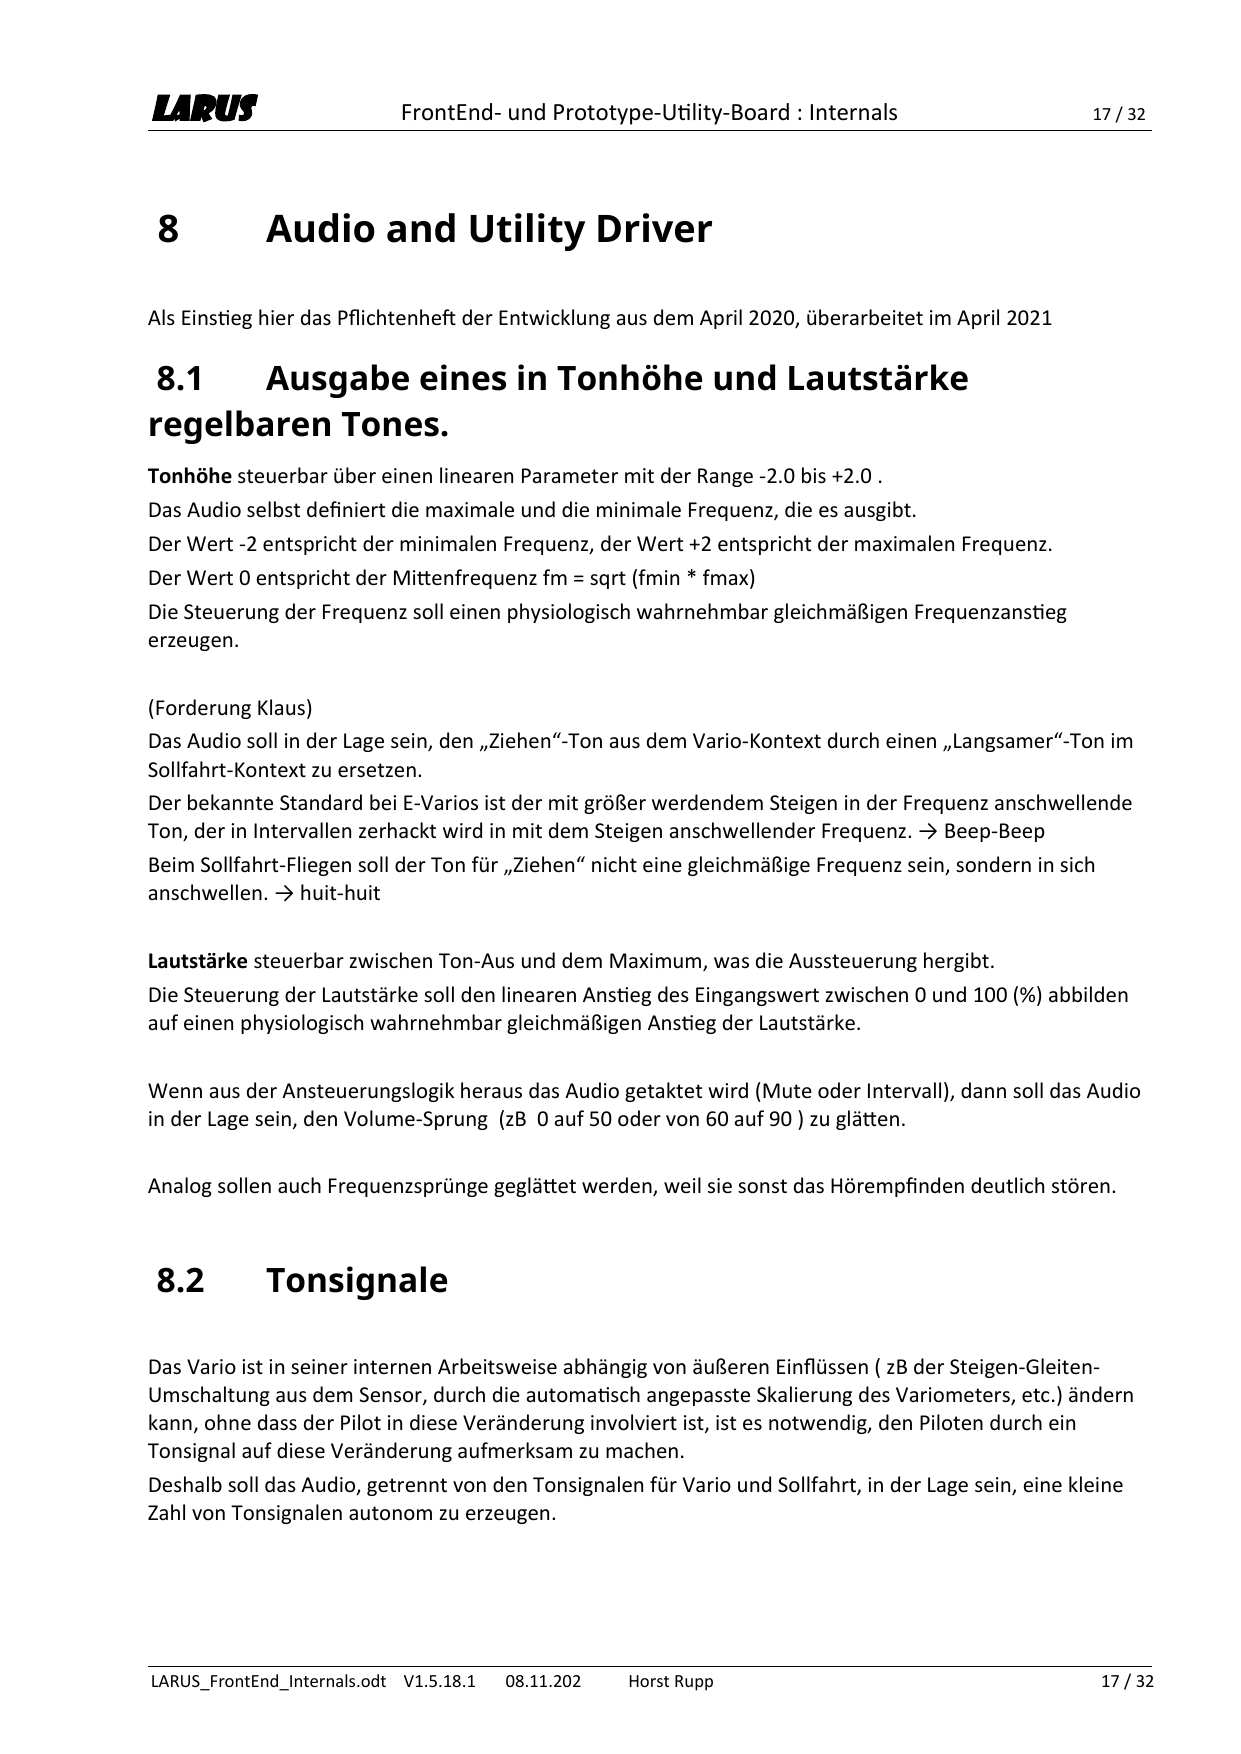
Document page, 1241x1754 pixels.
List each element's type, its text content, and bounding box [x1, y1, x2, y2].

text Beim Sollfahrt-Fliegen soll der Ton für „Ziehen“ nicht eine gleichmäßige Frequenz sein, sondern in sich anschwellen. → huit-huit [148, 850, 1152, 906]
text Der bekannte Standard bei E-Varios ist der mit größer werdendem Steigen in der Frequenz anschwellende Ton, der in Intervallen zerhackt wird in mit dem Steigen anschwellender Frequenz. → Beep-Beep [148, 788, 1152, 844]
text Das Vario ist in seiner internen Arbeitsweise abhängig von äußeren Einflüssen ( zB der Steigen-Gleiten-Umschaltung aus dem Sensor, durch die automatisch angepasste Skalierung des Variometers, etc.) ändern kann, ohne dass der Pilot in diese Veränderung involviert ist, ist es notwendig, den Piloten durch ein Tonsignal auf diese Veränderung aufmerksam zu machen. [148, 1352, 1152, 1464]
text Die Steuerung der Lautstärke soll den linearen Anstieg des Eingangswert zwischen 0 und 100 (%) abbilden auf einen physiologisch wahrnehmbar gleichmäßigen Anstieg der Lautstärke. [148, 980, 1152, 1036]
text Die Steuerung der Frequenz soll einen physiologisch wahrnehmbar gleichmäßigen Frequenzanstieg erzeugen. [148, 597, 1152, 653]
text Als Einstieg hier das Pflichtenheft der Entwicklung aus dem April 2020, überarbeitet im April 2021 [148, 303, 1152, 331]
subtitle Ausgabe eines in Tonhöhe und Lautstärke regelbaren Tones. [148, 343, 1152, 446]
text (Forderung Klaus) [148, 693, 1152, 721]
text Das Audio soll in der Lage sein, den „Ziehen“-Ton aus dem Vario-Kontext durch einen „Langsamer“-Ton im Sollfahrt-Kontext zu ersetzen. [148, 727, 1152, 783]
text Tonhöhe steuerbar über einen linearen Parameter mit der Range -2.0 bis +2.0 . [148, 462, 1152, 490]
text Deshalb soll das Audio, getrennt von den Tonsignalen für Vario und Sollfahrt, in der Lage sein, eine kleine Zahl von Tonsignalen autonom zu erzeugen. [148, 1470, 1152, 1526]
text Das Audio selbst definiert die maximale und die minimale Frequenz, die es ausgibt. [148, 496, 1152, 523]
text Lautstärke steuerbar zwischen Ton-Aus und dem Maximum, was die Aussteuerung hergibt. [148, 946, 1152, 974]
text Wenn aus der Ansteuerungslogik heraus das Audio getaktet wird (Mute oder Intervall), dann soll das Audio in der Lage sein, den Volume-Sprung (zB 0 auf 50 oder von 60 auf 90 ) zu glätten. [148, 1076, 1152, 1132]
subtitle Audio and Utility Driver [148, 173, 1128, 254]
text Der Wert 0 entspricht der Mittenfrequenz fm = sqrt (fmin * fmax) [148, 563, 1152, 591]
text Der Wert -2 entspricht der minimalen Frequenz, der Wert +2 entspricht der maximalen Frequenz. [148, 529, 1152, 557]
subtitle Tonsignale [148, 1245, 1152, 1303]
text Analog sollen auch Frequenzsprünge geglättet werden, weil sie sonst das Hörempfinden deutlich stören. [148, 1171, 1152, 1199]
